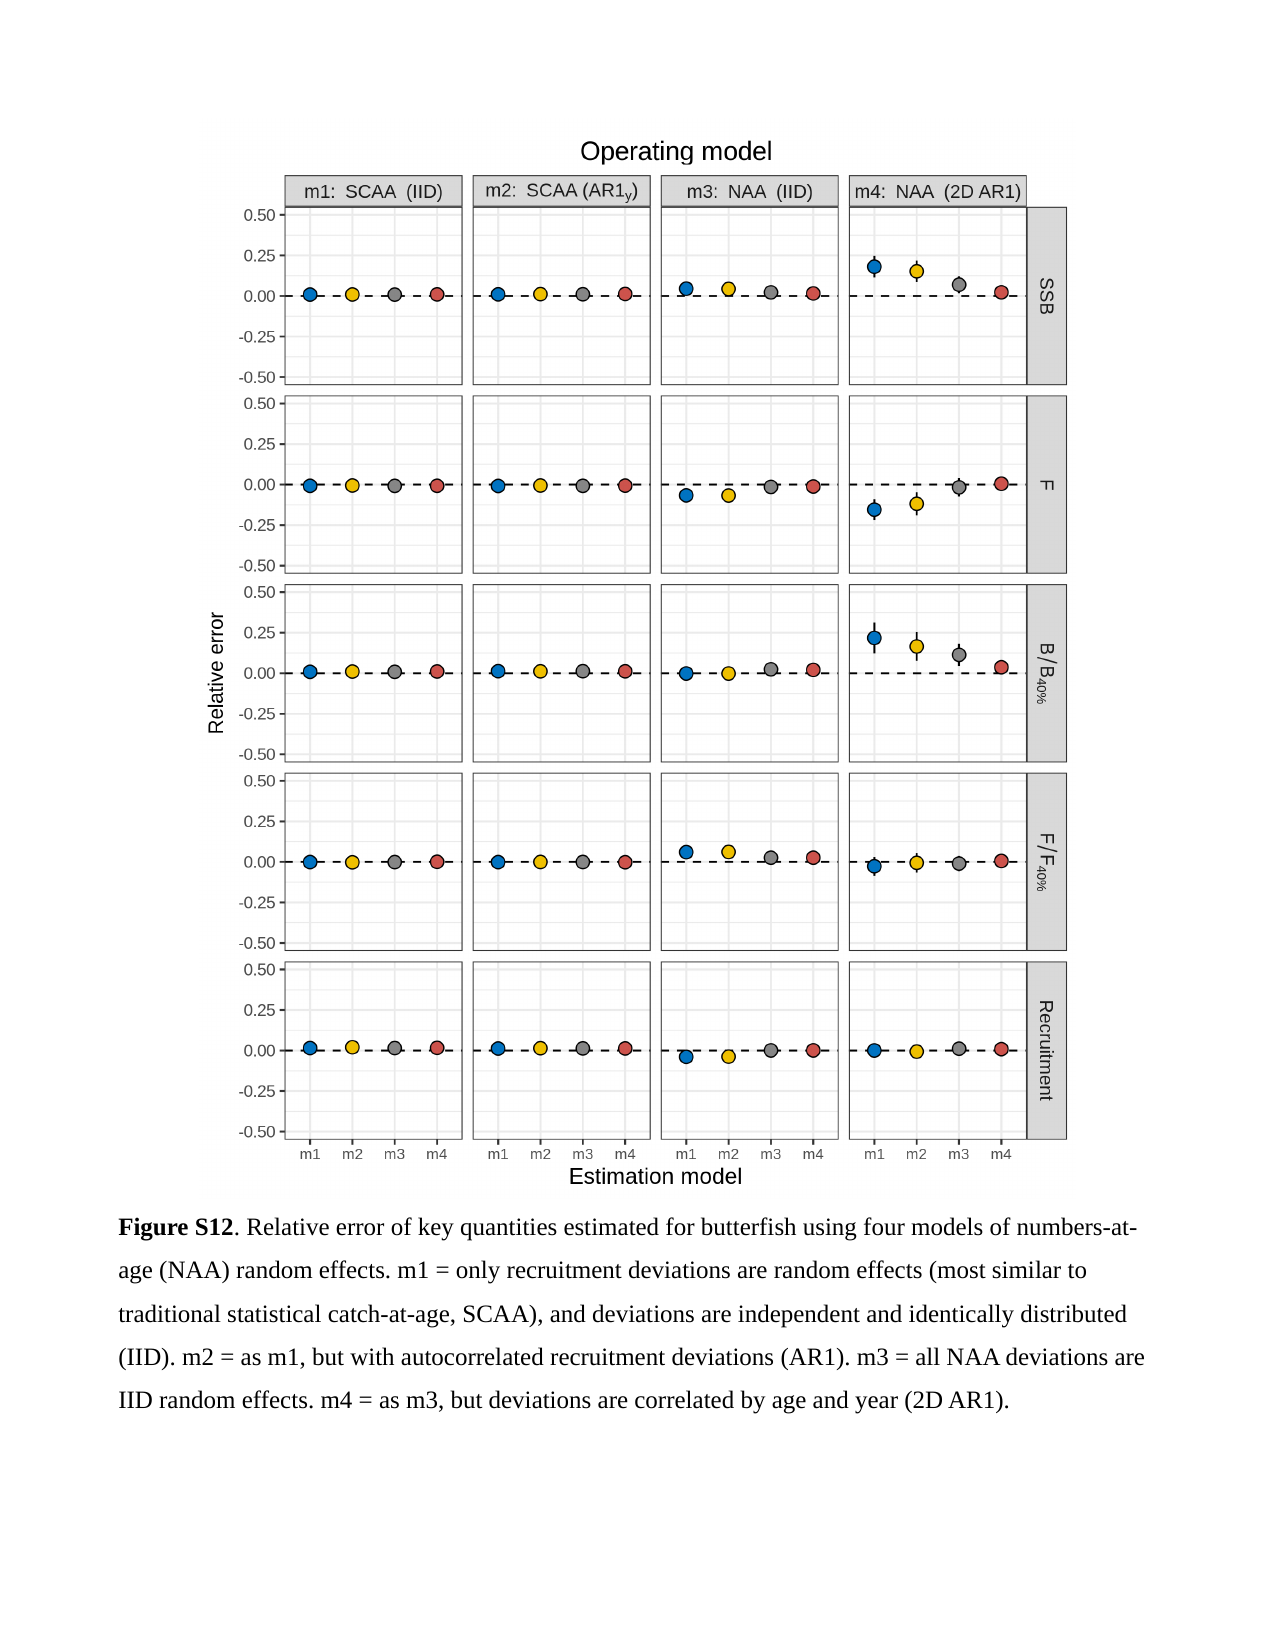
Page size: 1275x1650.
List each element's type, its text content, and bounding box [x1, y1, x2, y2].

picture [198, 118, 1077, 1199]
text Figure S12. Relative error of key quantities estimated for butterfish using four models of numbers-at-age (NAA) random effects. m1 = only recruitment deviations are random effects (most similar to traditional statistical catch-at-age, SCAA), and deviations are independent and identically distributed (IID). m2 = as m1, but with autocorrelated recruitment deviations (AR1). m3 = all NAA deviations are IID random effects. m4 = as m3, but deviations are correlated by age and year (2D AR1). [118, 1212, 1157, 1414]
